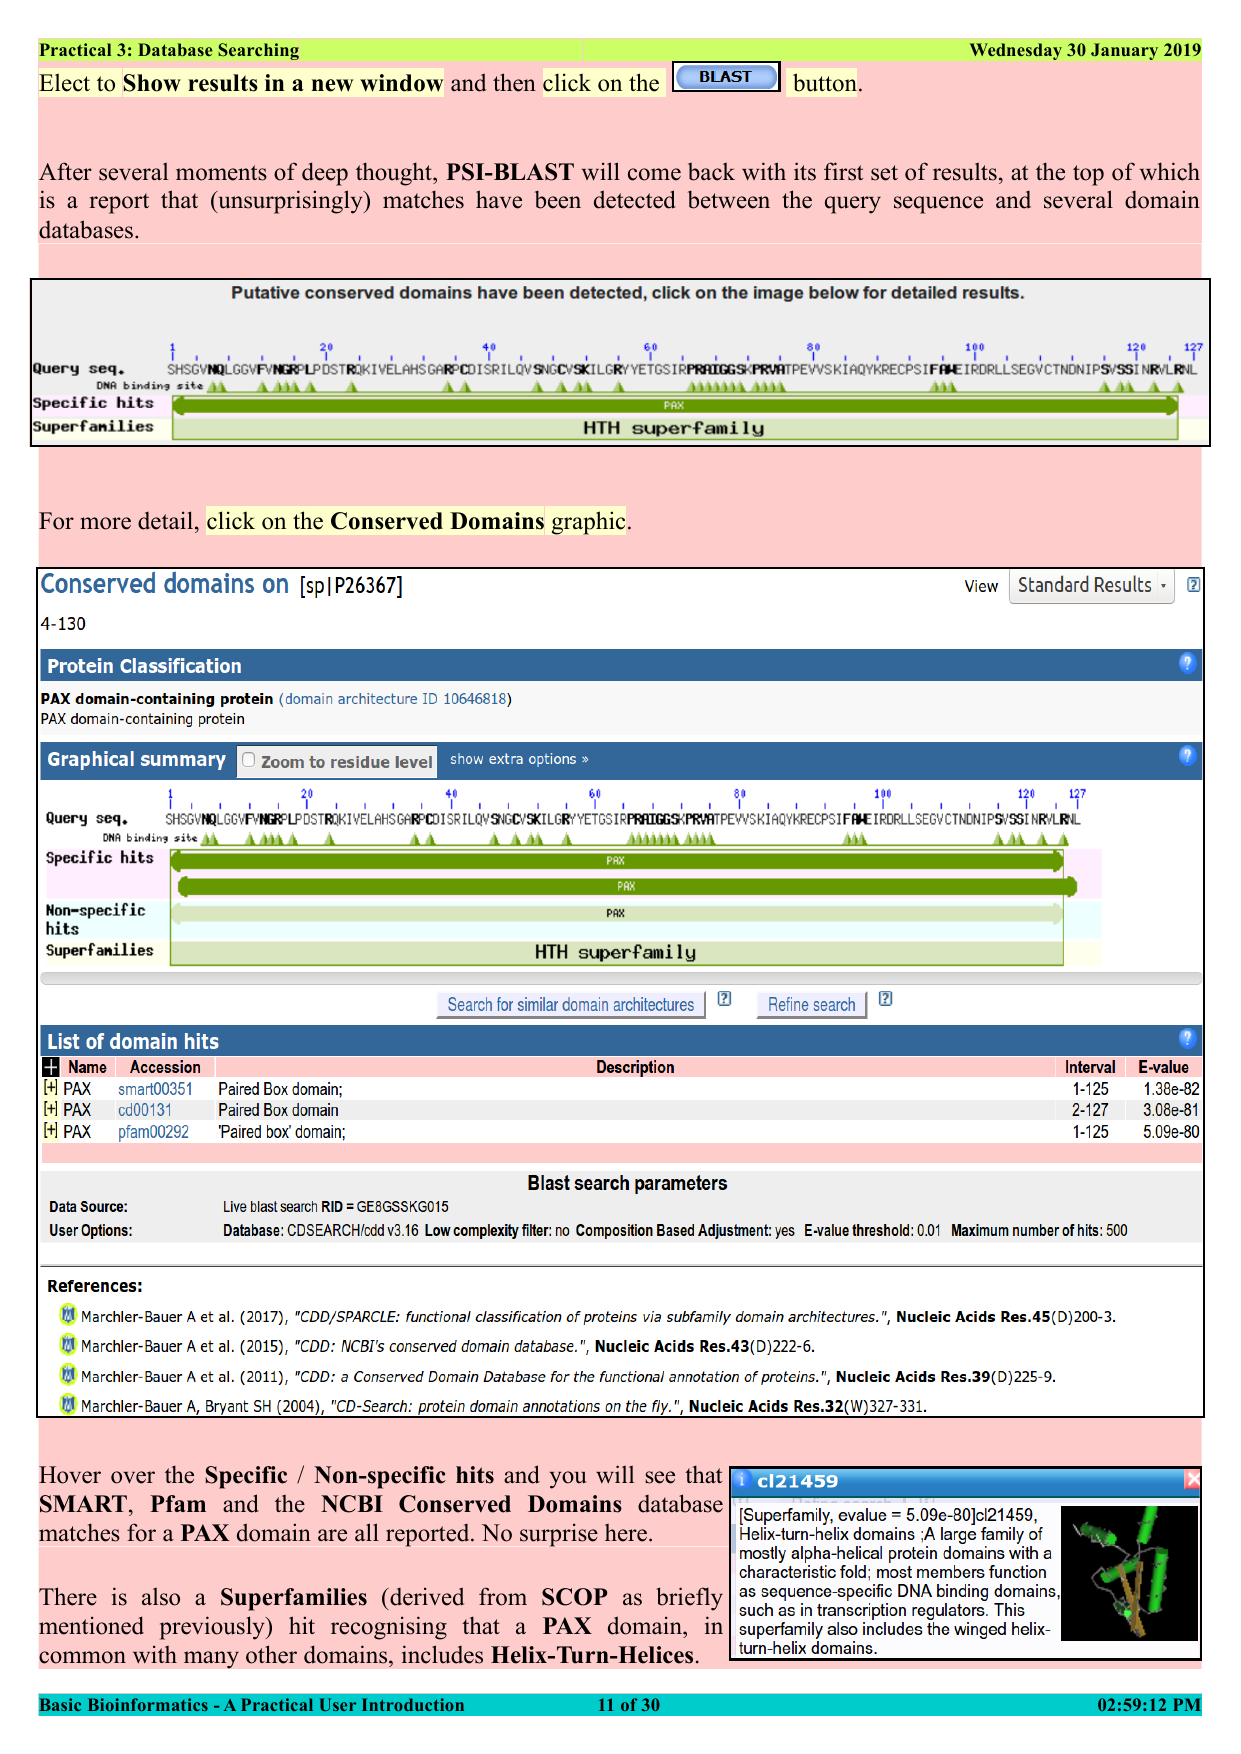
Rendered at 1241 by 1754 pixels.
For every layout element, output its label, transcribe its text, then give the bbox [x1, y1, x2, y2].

picture [32, 280, 1209, 445]
text Elect to Show results in a new window and then click on the button. [38, 61, 1202, 97]
picture [38, 569, 1203, 1416]
text Hover over the Specific / Non-specific hits and you will see that SMART, Pfam and the NCBI Conserved Domains database matches for a PAX domain are all reported. No surprise here. [38, 1418, 1202, 1547]
picture [731, 1469, 1200, 1658]
text There is also a Superfamilies (derived from SCOP as briefly mentioned previously) hit recognising that a PAX domain, in common with many other domains, includes Helix-Turn-Helices. [38, 1582, 1202, 1669]
text For more detail, click on the Conserved Domains graphic. [38, 447, 1202, 535]
text After several moments of deep thought, PSI-BLAST will come back with its first set of results, at the top of which is a report that (unsurprisingly) matches have been detected between the query sequence and several domain databases. [38, 156, 1202, 243]
picture [674, 63, 778, 90]
